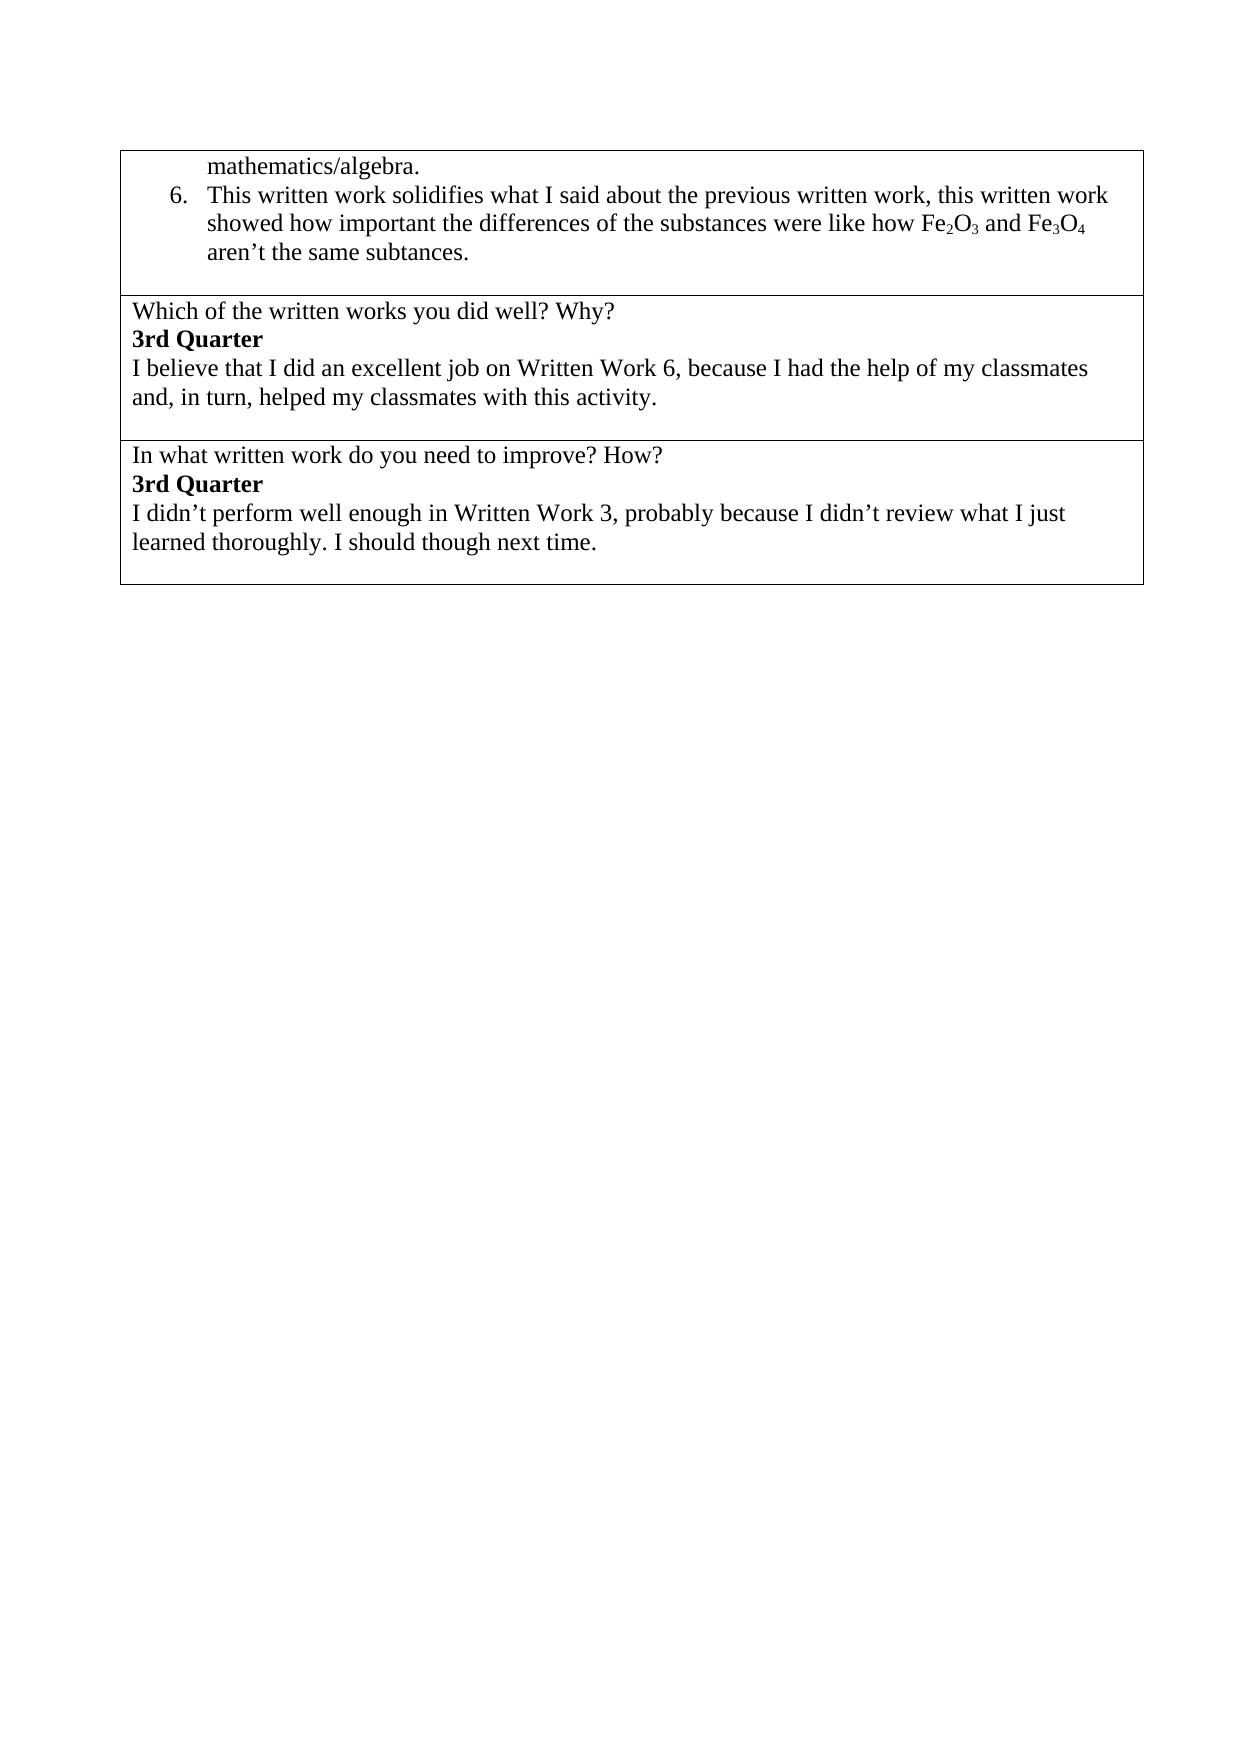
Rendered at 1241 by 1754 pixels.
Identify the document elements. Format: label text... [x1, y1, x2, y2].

table_cell In what written work do you need to improve? How? 3rd Quarter I didn’t perform well enough in Written Work 3, probably because I didn’t review what I just learned thoroughly. I should though next time. [121, 441, 1143, 584]
table_cell Which of the written works you did well? Why? 3rd Quarter I believe that I did an excellent job on Written Work 6, because I had the help of my classmates and, in turn, helped my classmates with this activity. [121, 296, 1143, 439]
table_cell mathematics/algebra. This written work solidifies what I said about the previous written work, this written work showed how important the differences of the substances were like how Fe2O3 and Fe3O4 aren’t the same subtances. [121, 151, 1143, 295]
